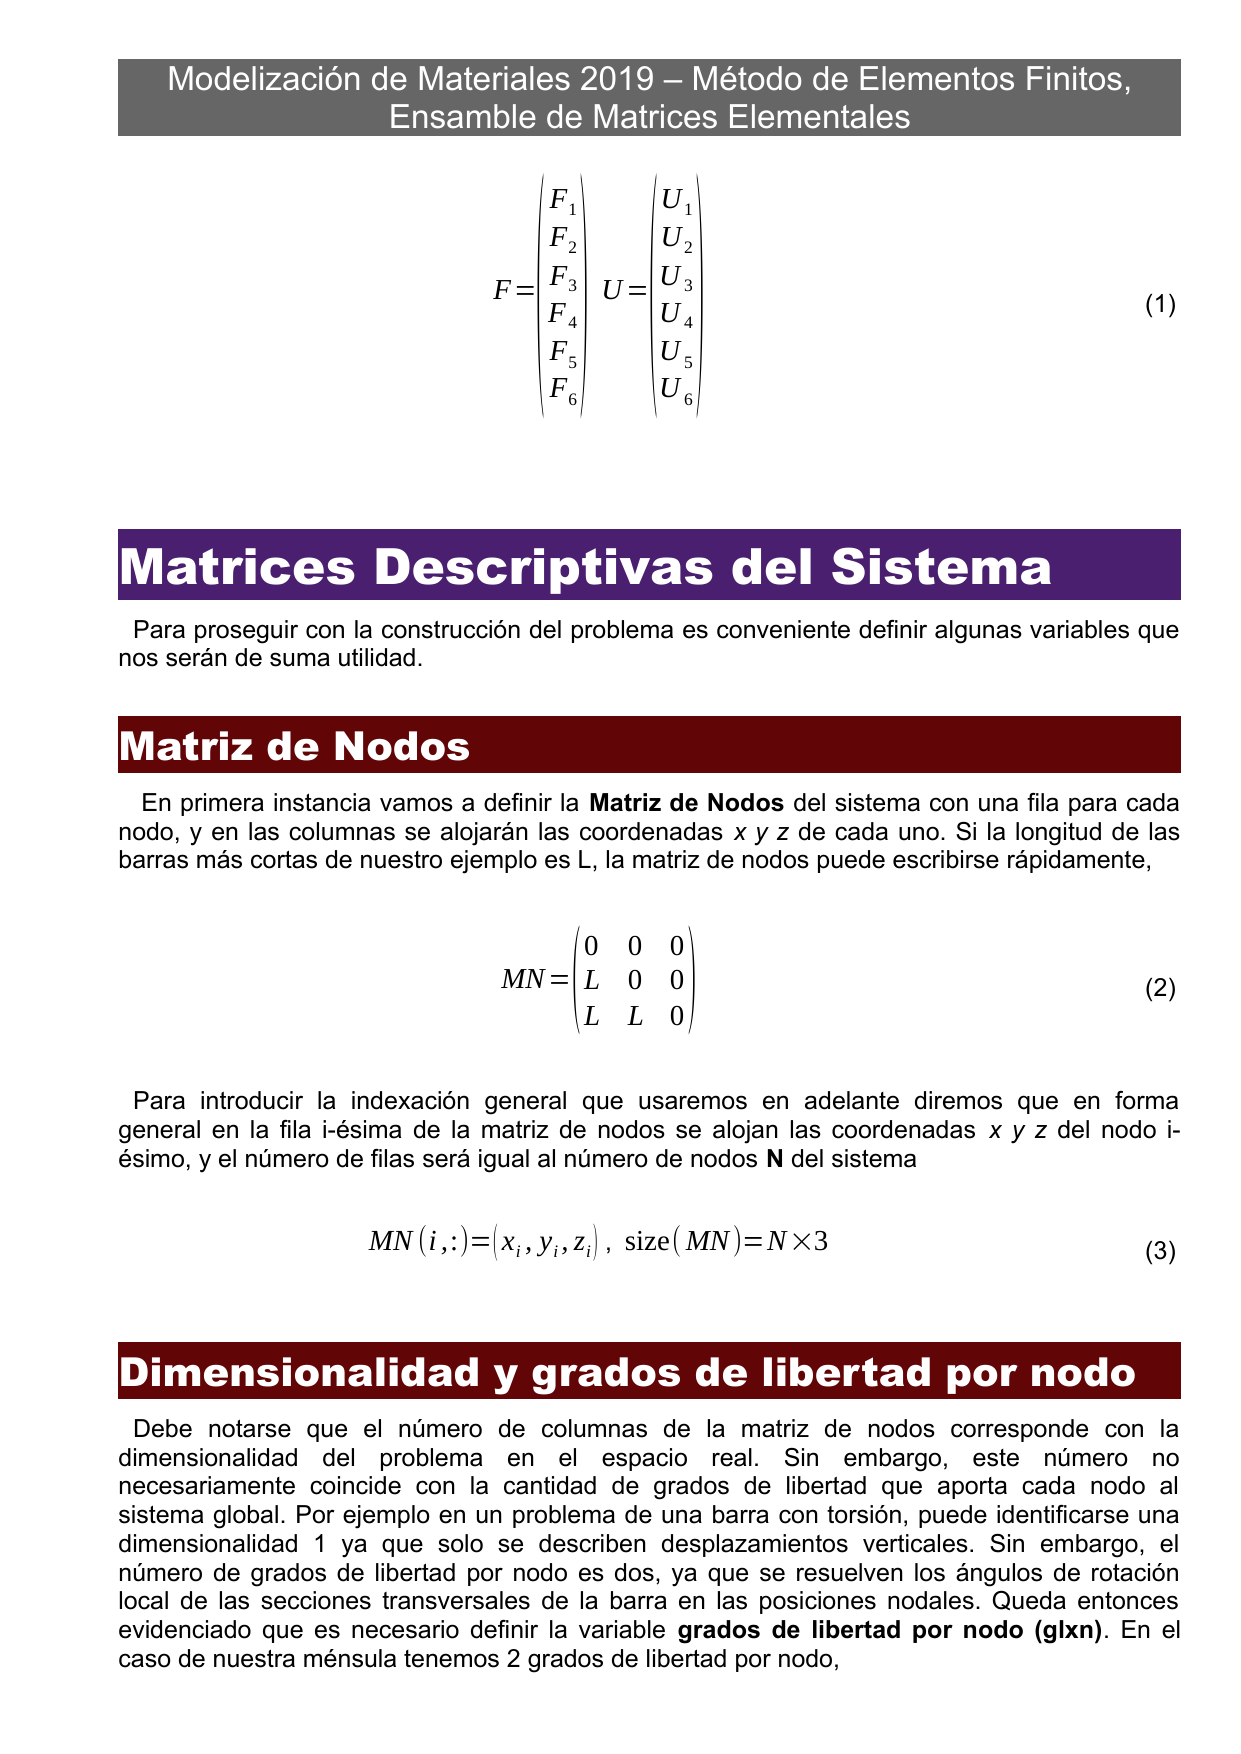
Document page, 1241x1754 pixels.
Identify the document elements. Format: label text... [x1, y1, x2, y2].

text Para introducir la indexación general que usaremos en adelante diremos que en forma general en la fila i-ésima de la matriz de nodos se alojan las coordenadas x y z del nodo i-ésimo, y el número de filas será igual al número de nodos N del sistema [118, 1086, 1181, 1172]
table_header [118, 165, 1063, 441]
table_header [118, 918, 1063, 1057]
table_header , [118, 1217, 1063, 1283]
text Para proseguir con la construcción del problema es conveniente definir algunas variables que nos serán de suma utilidad. [118, 615, 1181, 672]
text Debe notarse que el número de columnas de la matriz de nodos corresponde con la dimensionalidad del problema en el espacio real. Sin embargo, este número no necesariamente coincide con la cantidad de grados de libertad que aporta cada nodo al sistema global. Por ejemplo en un problema de una barra con torsión, puede identificarse una dimensionalidad 1 ya que solo se describen desplazamientos verticales. Sin embargo, el número de grados de libertad por nodo es dos, ya que se resuelven los ángulos de rotación local de las secciones transversales de la barra en las posiciones nodales. Queda entonces evidenciado que es necesario definir la variable grados de libertad por nodo (glxn). En el caso de nuestra ménsula tenemos 2 grados de libertad por nodo, [118, 1414, 1181, 1672]
table_header (3) [1063, 1217, 1181, 1283]
table_header (1) [1063, 165, 1181, 441]
text En primera instancia vamos a definir la Matriz de Nodos del sistema con una fila para cada nodo, y en las columnas se alojarán las coordenadas x y z de cada uno. Si la longitud de las barras más cortas de nuestro ejemplo es L, la matriz de nodos puede escribirse rápidamente, [118, 788, 1181, 874]
subtitle Matrices Descriptivas del Sistema [118, 529, 1181, 600]
table_header (2) [1063, 918, 1181, 1057]
subtitle Dimensionalidad y grados de libertad por nodo [118, 1342, 1181, 1399]
subtitle Matriz de Nodos [118, 716, 1181, 773]
